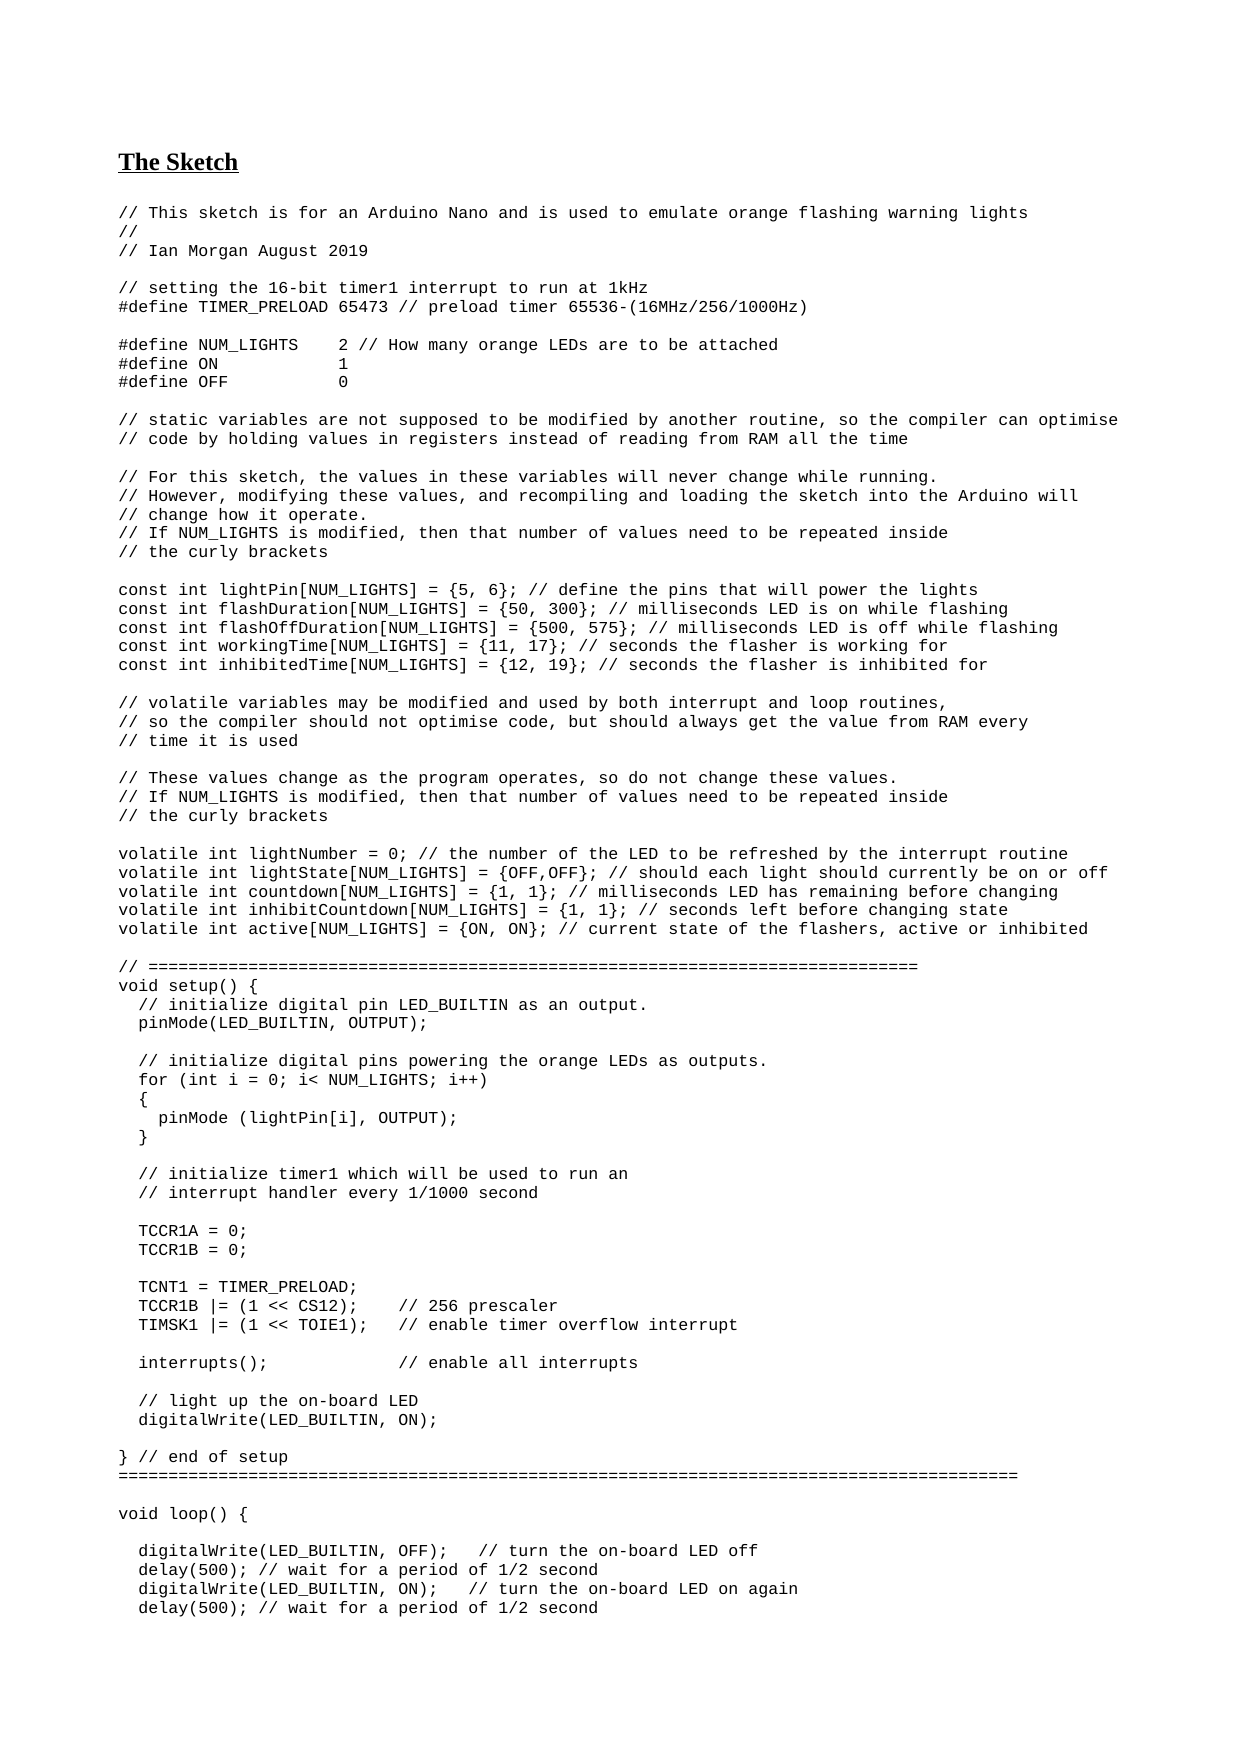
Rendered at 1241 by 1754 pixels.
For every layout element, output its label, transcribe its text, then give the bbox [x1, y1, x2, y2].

text TCCR1A = 0; [118, 1222, 1122, 1241]
text // light up the on-board LED [118, 1392, 1122, 1411]
text volatile int lightNumber = 0; // the number of the LED to be refreshed by the interrupt routine [118, 845, 1122, 864]
text // setting the 16-bit timer1 interrupt to run at 1kHz [118, 280, 1122, 299]
text // Ian Morgan August 2019 [118, 242, 1122, 261]
text TCCR1B = 0; [118, 1241, 1122, 1260]
text // ============================================================================= [118, 958, 1122, 977]
text const int workingTime[NUM_LIGHTS] = {11, 17}; // seconds the flasher is working for [118, 638, 1122, 657]
text #define NUM_LIGHTS 2 // How many orange LEDs are to be attached [118, 336, 1122, 355]
text { [118, 1091, 1122, 1109]
text void setup() { [118, 977, 1122, 996]
text TCNT1 = TIMER_PRELOAD; [118, 1279, 1122, 1298]
text volatile int lightState[NUM_LIGHTS] = {OFF,OFF}; // should each light should currently be on or off [118, 864, 1122, 883]
text // the curly brackets [118, 808, 1122, 827]
text // For this sketch, the values in these variables will never change while running. [118, 468, 1122, 487]
text volatile int inhibitCountdown[NUM_LIGHTS] = {1, 1}; // seconds left before changing state [118, 902, 1122, 921]
text const int inhibitedTime[NUM_LIGHTS] = {12, 19}; // seconds the flasher is inhibited for [118, 657, 1122, 676]
text // However, modifying these values, and recompiling and loading the sketch into the Arduino will [118, 487, 1122, 506]
text digitalWrite(LED_BUILTIN, ON); // turn the on-board LED on again [118, 1581, 1122, 1599]
text #define ON 1 [118, 355, 1122, 374]
text // If NUM_LIGHTS is modified, then that number of values need to be repeated inside [118, 525, 1122, 544]
text The Sketch [118, 147, 1122, 176]
text // [118, 223, 1122, 242]
text // initialize digital pin LED_BUILTIN as an output. [118, 996, 1122, 1015]
text // change how it operate. [118, 506, 1122, 525]
text // This sketch is for an Arduino Nano and is used to emulate orange flashing warning lights [118, 204, 1122, 223]
text pinMode (lightPin[i], OUTPUT); [118, 1109, 1122, 1128]
text const int flashOffDuration[NUM_LIGHTS] = {500, 575}; // milliseconds LED is off while flashing [118, 619, 1122, 638]
text volatile int active[NUM_LIGHTS] = {ON, ON}; // current state of the flashers, active or inhibited [118, 921, 1122, 940]
text // initialize timer1 which will be used to run an [118, 1166, 1122, 1185]
text // initialize digital pins powering the orange LEDs as outputs. [118, 1053, 1122, 1072]
text interrupts(); // enable all interrupts [118, 1354, 1122, 1373]
text #define TIMER_PRELOAD 65473 // preload timer 65536-(16MHz/256/1000Hz) [118, 299, 1122, 317]
text void loop() { [118, 1505, 1122, 1524]
text #define OFF 0 [118, 374, 1122, 393]
text // interrupt handler every 1/1000 second [118, 1185, 1122, 1204]
text // static variables are not supposed to be modified by another routine, so the compiler can optimise [118, 412, 1122, 431]
text const int flashDuration[NUM_LIGHTS] = {50, 300}; // milliseconds LED is on while flashing [118, 600, 1122, 619]
text pinMode(LED_BUILTIN, OUTPUT); [118, 1015, 1122, 1034]
text // code by holding values in registers instead of reading from RAM all the time [118, 431, 1122, 449]
text for (int i = 0; i< NUM_LIGHTS; i++) [118, 1072, 1122, 1091]
text // If NUM_LIGHTS is modified, then that number of values need to be repeated inside [118, 789, 1122, 808]
text digitalWrite(LED_BUILTIN, OFF); // turn the on-board LED off [118, 1543, 1122, 1562]
text // the curly brackets [118, 544, 1122, 563]
text TCCR1B |= (1 << CS12); // 256 prescaler [118, 1298, 1122, 1317]
text } // end of setup ========================================================================================== [118, 1449, 1122, 1486]
text } [118, 1128, 1122, 1147]
text // These values change as the program operates, so do not change these values. [118, 770, 1122, 789]
text volatile int countdown[NUM_LIGHTS] = {1, 1}; // milliseconds LED has remaining before changing [118, 883, 1122, 902]
text TIMSK1 |= (1 << TOIE1); // enable timer overflow interrupt [118, 1317, 1122, 1336]
text const int lightPin[NUM_LIGHTS] = {5, 6}; // define the pins that will power the lights [118, 581, 1122, 600]
text digitalWrite(LED_BUILTIN, ON); [118, 1411, 1122, 1430]
text delay(500); // wait for a period of 1/2 second [118, 1562, 1122, 1581]
text // volatile variables may be modified and used by both interrupt and loop routines, [118, 694, 1122, 713]
text // so the compiler should not optimise code, but should always get the value from RAM every [118, 713, 1122, 732]
text delay(500); // wait for a period of 1/2 second [118, 1599, 1122, 1618]
text // time it is used [118, 732, 1122, 751]
